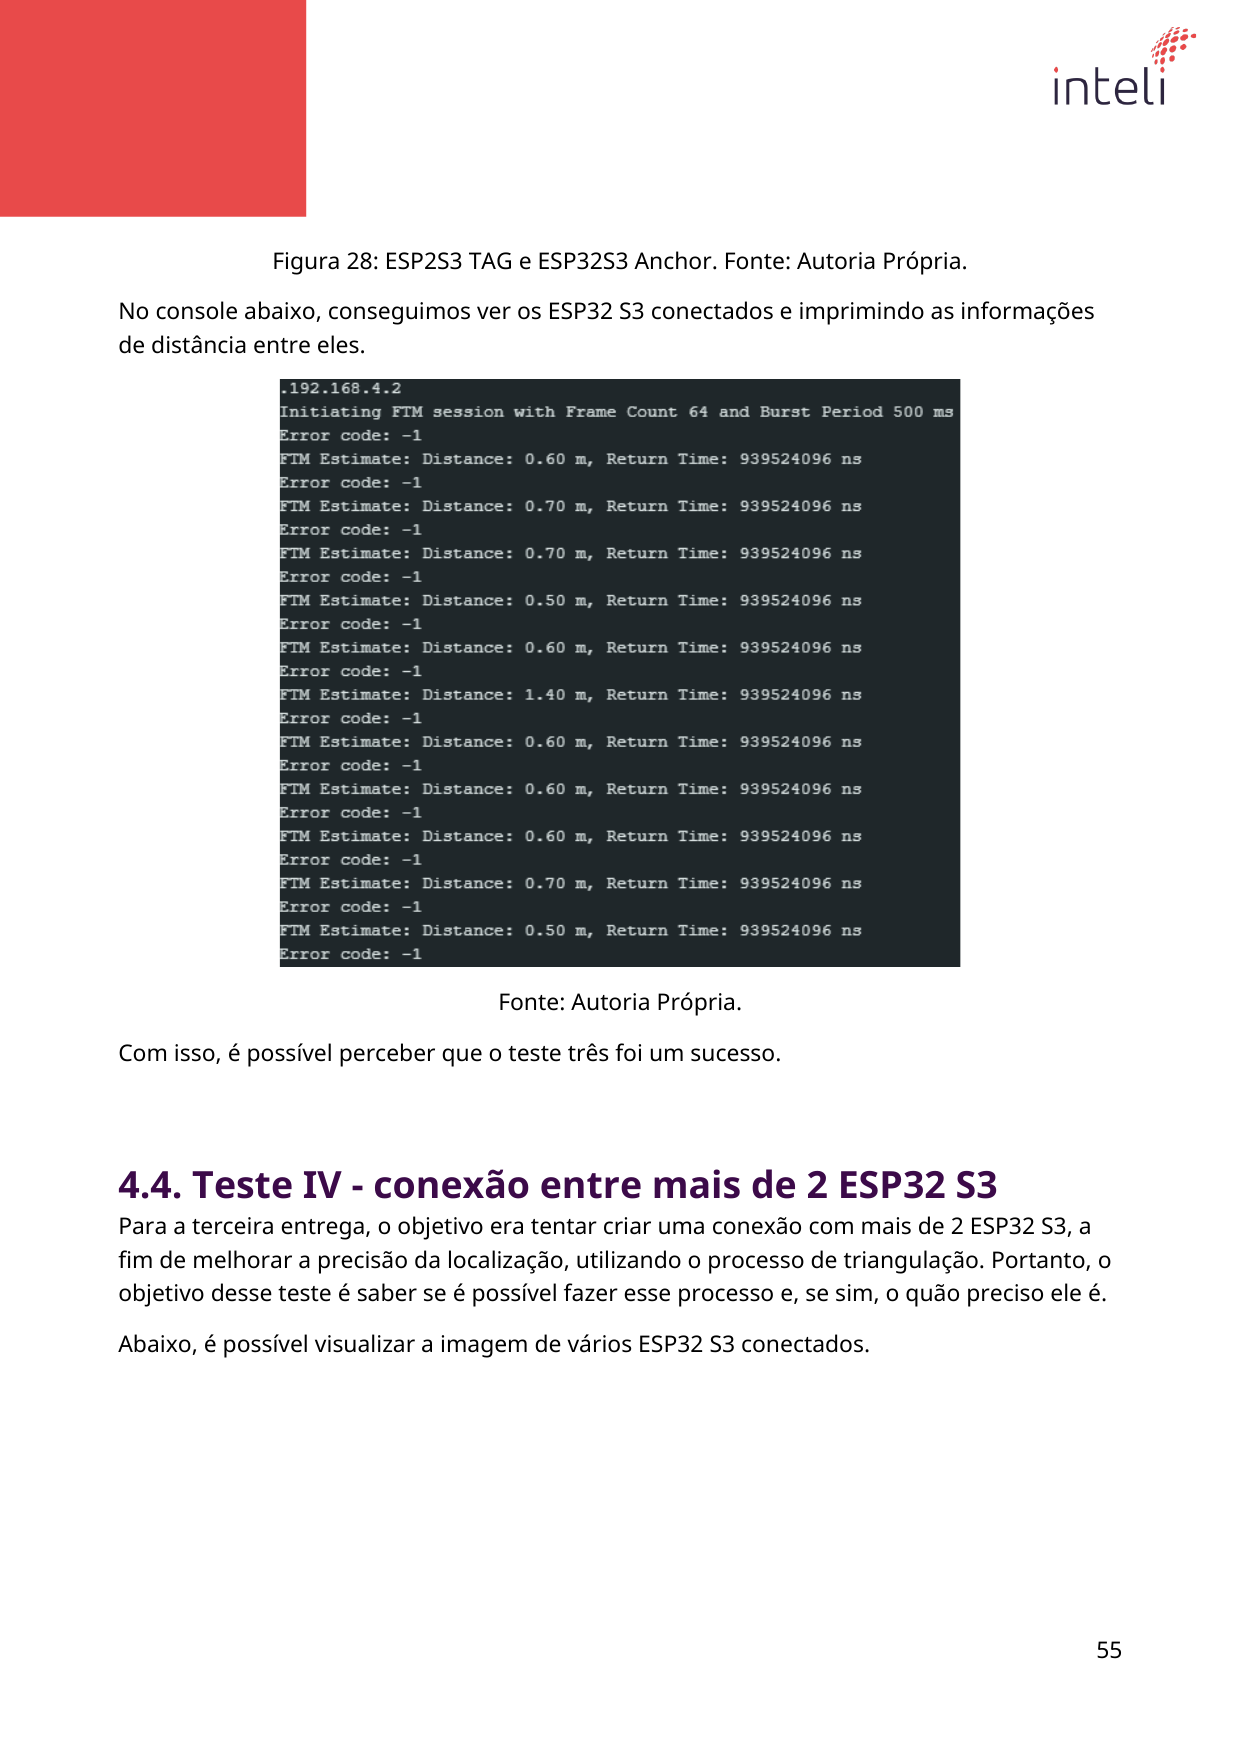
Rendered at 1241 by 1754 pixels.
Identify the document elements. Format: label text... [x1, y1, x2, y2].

text Abaixo, é possível visualizar a imagem de vários ESP32 S3 conectados. [118, 1328, 1122, 1359]
text Fonte: Autoria Própria. [118, 986, 1122, 1017]
text Para a terceira entrega, o objetivo era tentar criar uma conexão com mais de 2 ESP32 S3, a fim de melhorar a precisão da localização, utilizando o processo de triangulação. Portanto, o objetivo desse teste é saber se é possível fazer esse processo e, se sim, o quão preciso ele é. [118, 1210, 1122, 1308]
picture [1054, 27, 1197, 105]
text Figura 28: ESP2S3 TAG e ESP32S3 Anchor. Fonte: Autoria Própria. [118, 118, 1122, 276]
picture [0, 0, 307, 217]
text No console abaixo, conseguimos ver os ESP32 S3 conectados e imprimindo as informações de distância entre eles. [118, 295, 1122, 360]
text Com isso, é possível perceber que o teste três foi um sucesso. [118, 1037, 1122, 1068]
picture [279, 379, 961, 967]
subtitle 4.4. Teste IV - conexão entre mais de 2 ESP32 S3 [118, 1159, 1122, 1210]
